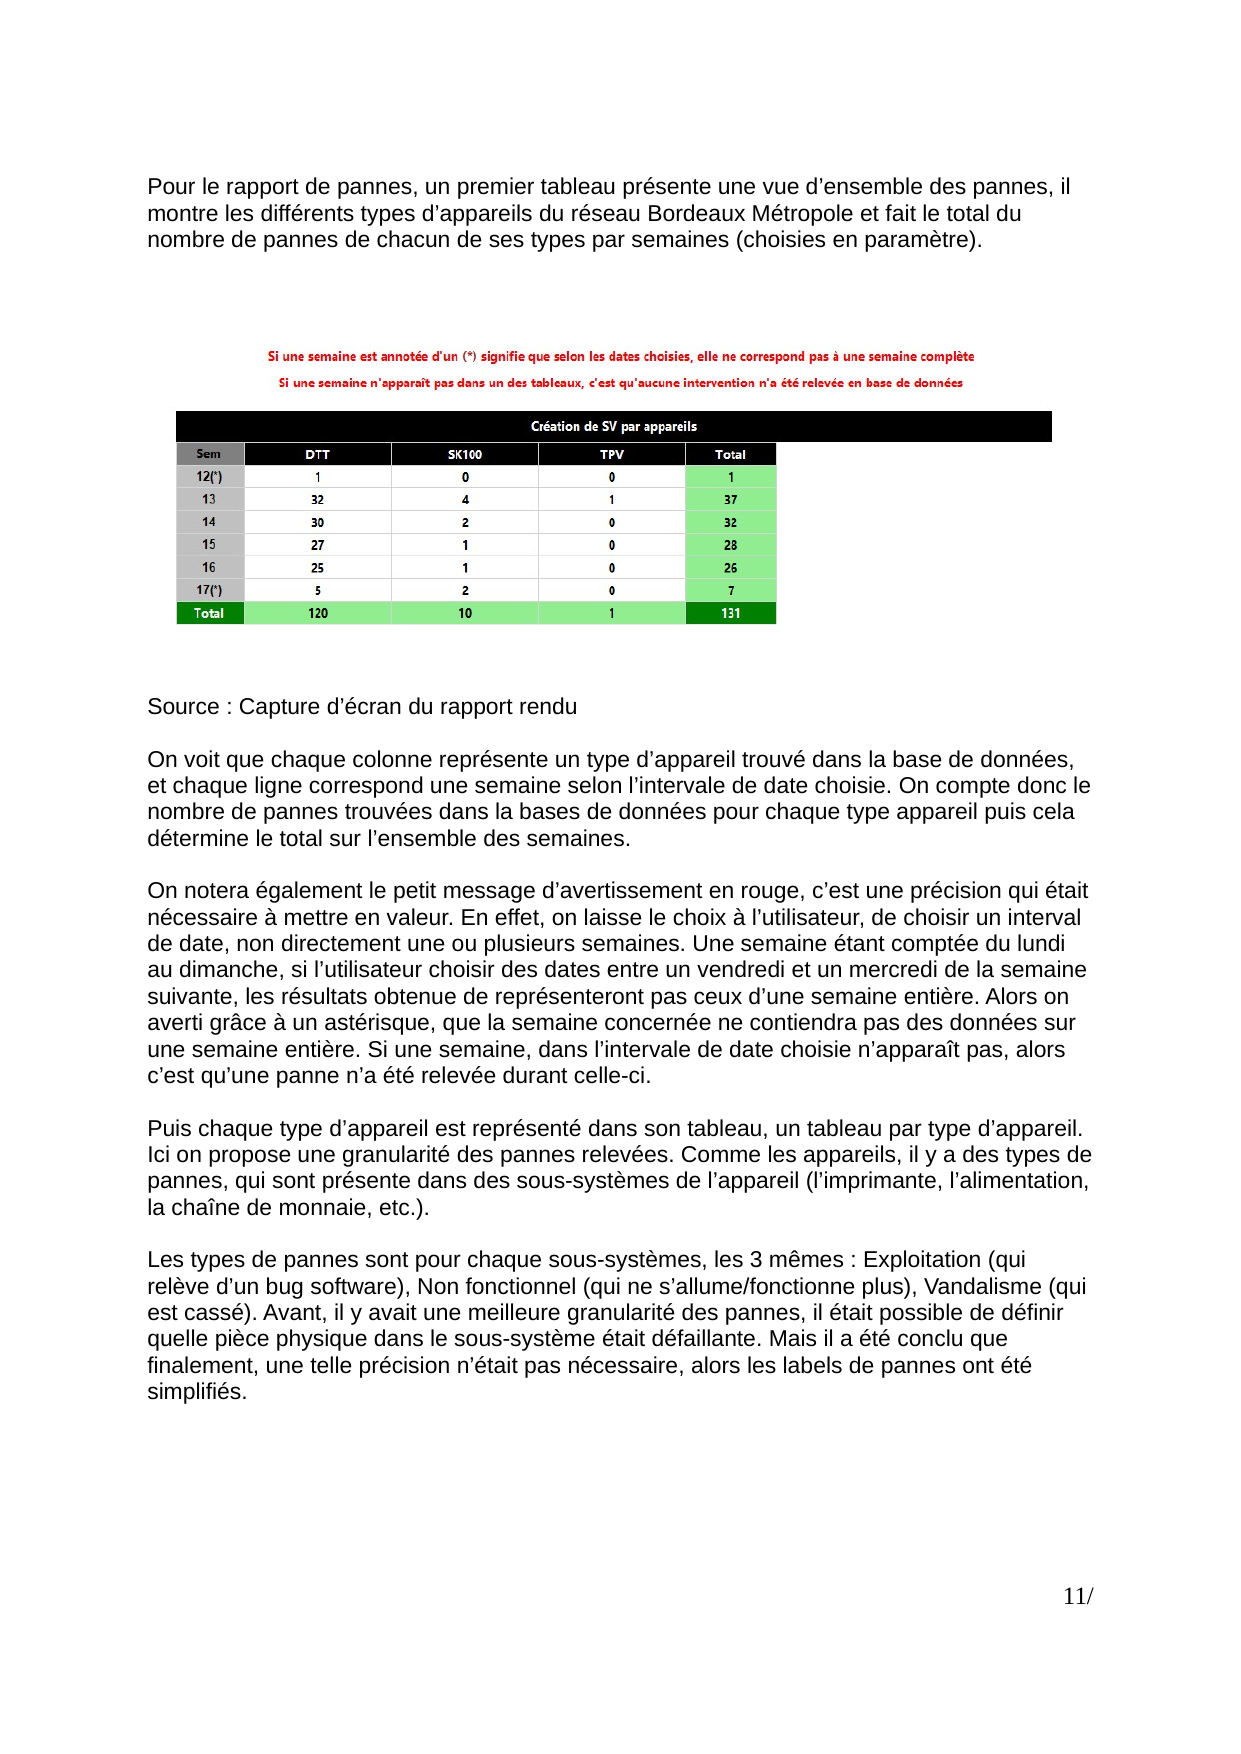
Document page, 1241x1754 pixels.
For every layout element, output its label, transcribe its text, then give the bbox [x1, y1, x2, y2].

text Les types de pannes sont pour chaque sous-systèmes, les 3 mêmes : Exploitation (qui relève d’un bug software), Non fonctionnel (qui ne s’allume/fonctionne plus), Vandalisme (qui est cassé). Avant, il y avait une meilleure granularité des pannes, il était possible de définir quelle pièce physique dans le sous-système était défaillante. Mais il a été conclu que finalement, une telle précision n’était pas nécessaire, alors les labels de pannes ont été simplifiés. [147, 1246, 1093, 1404]
text On notera également le petit message d’avertissement en rouge, c’est une précision qui était nécessaire à mettre en valeur. En effet, on laisse le choix à l’utilisateur, de choisir un interval de date, non directement une ou plusieurs semaines. Une semaine étant comptée du lundi au dimanche, si l’utilisateur choisir des dates entre un vendredi et un mercredi de la semaine suivante, les résultats obtenue de représenteront pas ceux d’une semaine entière. Alors on averti grâce à un astérisque, que la semaine concernée ne contiendra pas des données sur une semaine entière. Si une semaine, dans l’intervale de date choisie n’apparaît pas, alors c’est qu’une panne n’a été relevée durant celle-ci. [147, 877, 1093, 1088]
text On voit que chaque colonne représente un type d’appareil trouvé dans la base de données, et chaque ligne correspond une semaine selon l’intervale de date choisie. On compte donc le nombre de pannes trouvées dans la bases de données pour chaque type appareil puis cela détermine le total sur l’ensemble des semaines. [147, 746, 1093, 851]
text Source : Capture d’écran du rapport rendu [147, 693, 1093, 719]
text [147, 305, 1093, 315]
text Pour le rapport de pannes, un premier tableau présente une vue d’ensemble des pannes, il montre les différents types d’appareils du réseau Bordeaux Métropole et fait le total du nombre de pannes de chacun de ses types par semaines (choisies en paramètre). [147, 173, 1093, 252]
text Puis chaque type d’appareil est représenté dans son tableau, un tableau par type d’appareil. Ici on propose une granularité des pannes relevées. Comme les appareils, il y a des types de pannes, qui sont présente dans des sous-systèmes de l’appareil (l’imprimante, l’alimentation, la chaîne de monnaie, etc.). [147, 1114, 1093, 1220]
picture [147, 315, 1094, 693]
